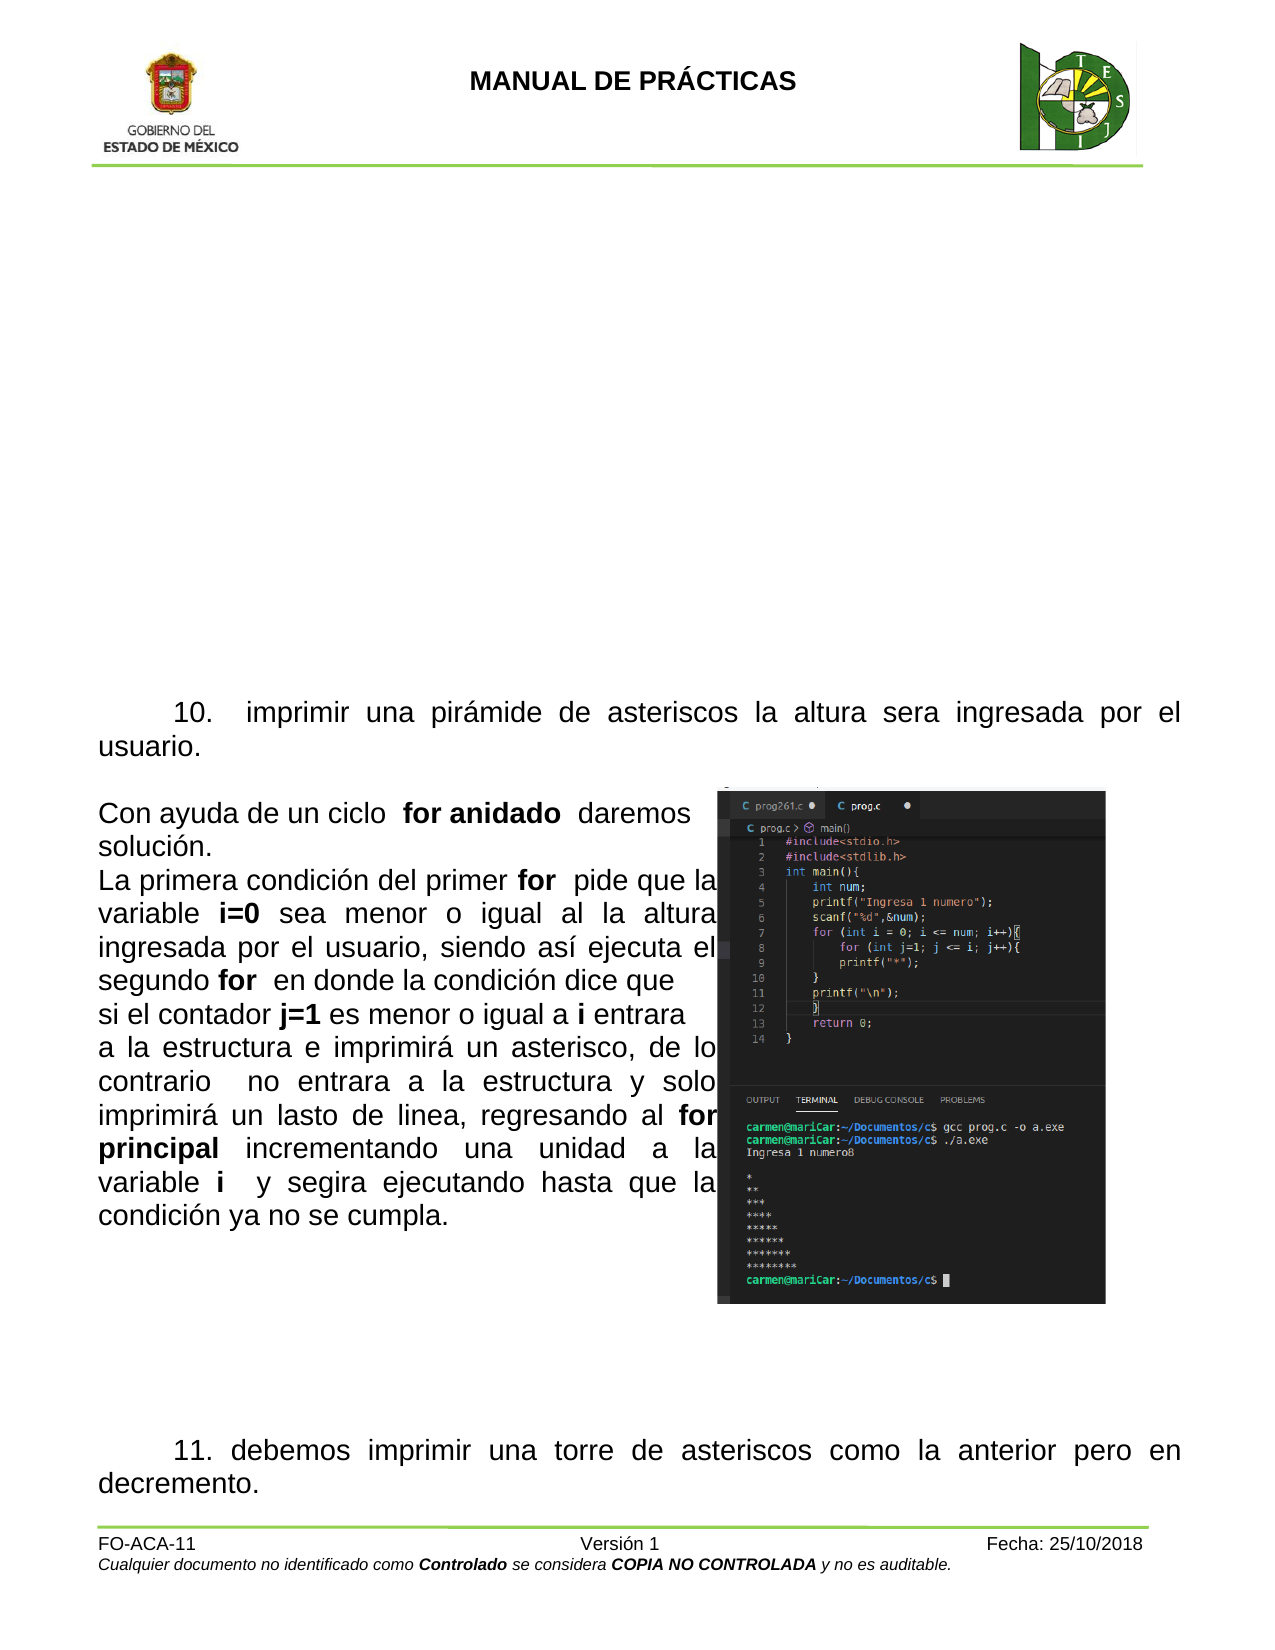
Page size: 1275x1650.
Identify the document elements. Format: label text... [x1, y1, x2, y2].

picture [1018, 41, 1137, 157]
text 11. debemos imprimir una torre de asteriscos como la anterior pero en decremento. [98, 1433, 1183, 1500]
text [1071, 997, 1183, 1031]
text a la estructura e imprimirá un asterisco, de lo contrario no entrara a la estructura y solo imprimirá un lasto de linea, regresando al for principal incrementando una unidad a la variable i y segira ejecutando hasta que la condición ya no se cumpla. [98, 1031, 717, 1232]
text solución. [98, 829, 717, 863]
text Con ayuda de un ciclo for anidado daremos [98, 796, 717, 829]
picture [95, 42, 241, 161]
picture [717, 787, 1071, 1304]
text [1071, 1031, 1183, 1232]
text [1071, 863, 1183, 997]
text [1071, 796, 1183, 829]
text si el contador j=1 es menor o igual a i entrara [98, 997, 717, 1031]
text [1071, 829, 1183, 863]
text La primera condición del primer for pide que la variable i=0 sea menor o igual al la altura ingresada por el usuario, siendo así ejecuta el segundo for en donde la condición dice que [98, 863, 717, 997]
text 10. imprimir una pirámide de asteriscos la altura sera ingresada por el usuario. [98, 695, 1183, 762]
